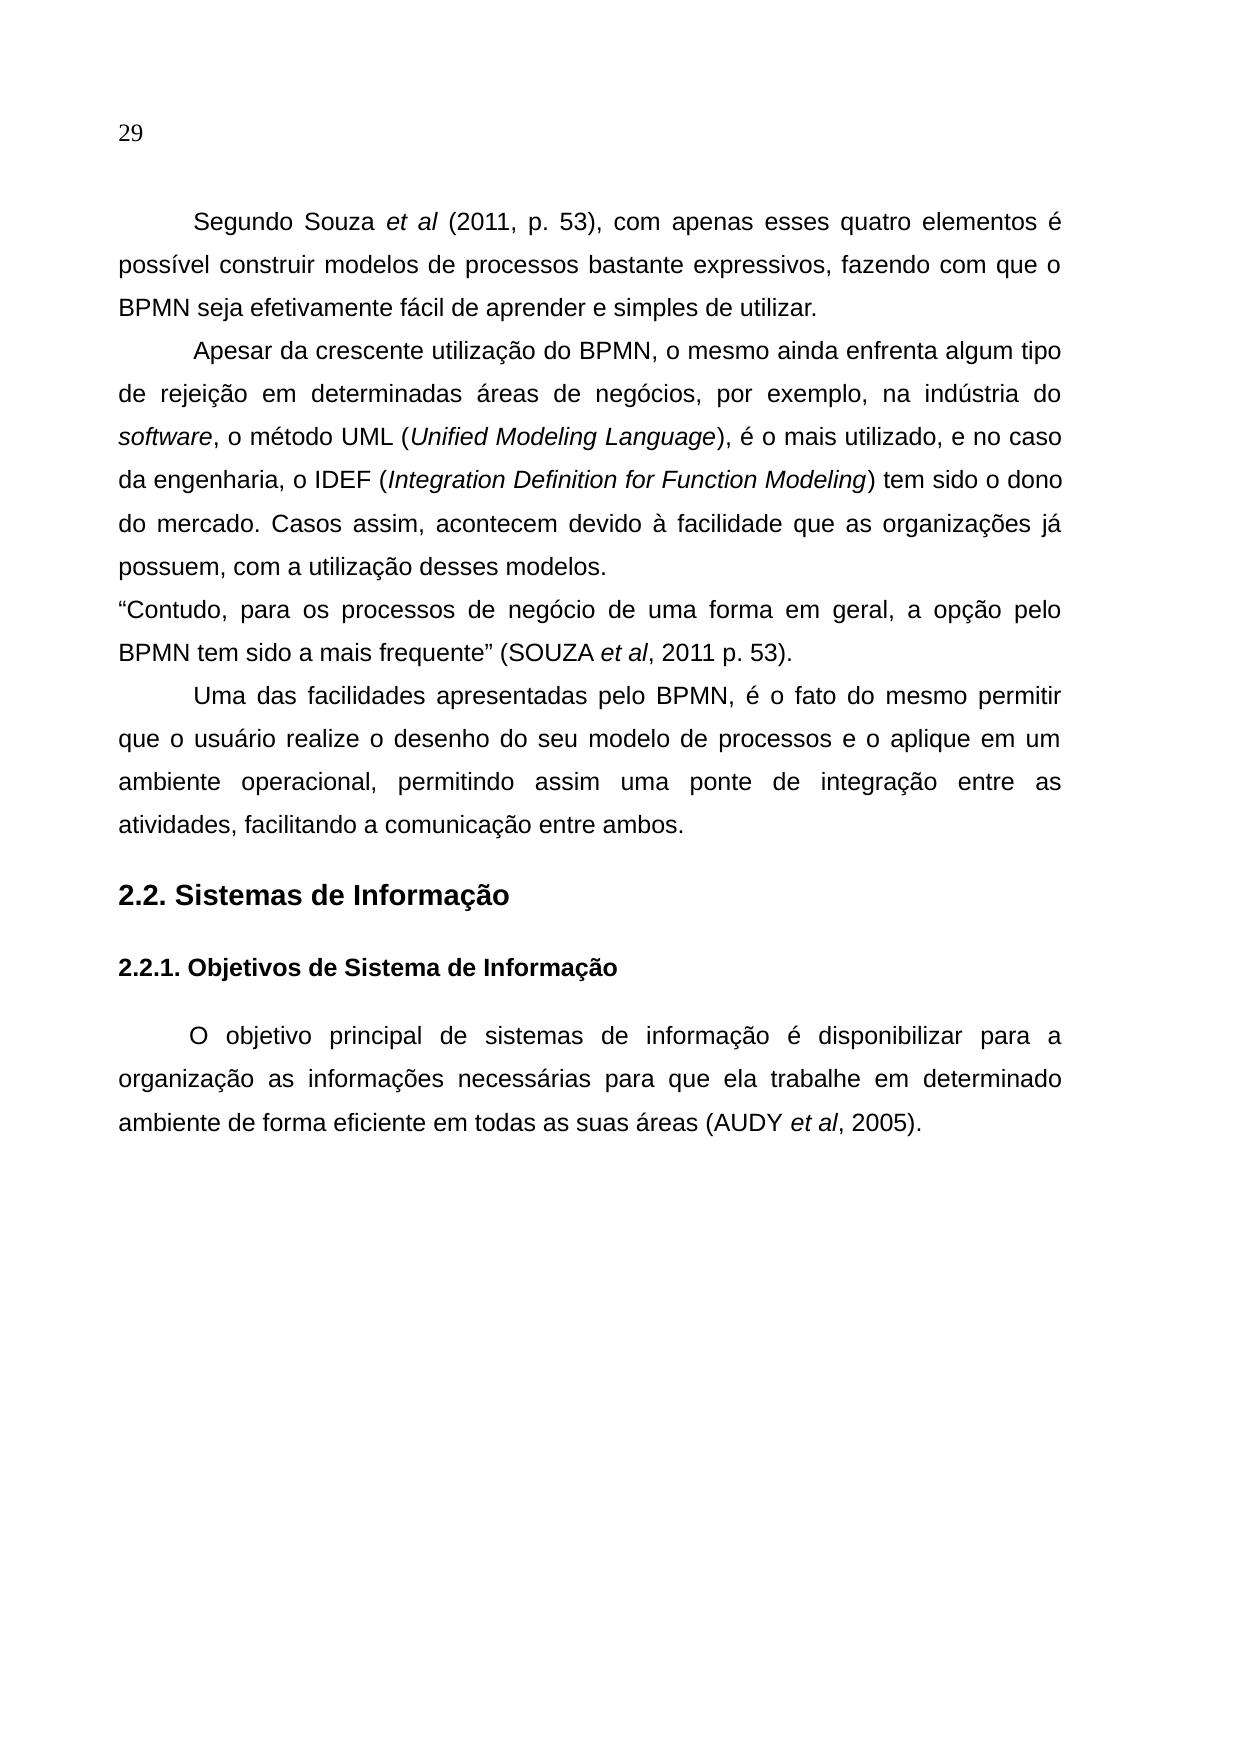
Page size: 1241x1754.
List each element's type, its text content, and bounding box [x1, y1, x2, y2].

text Segundo Souza et al (2011, p. 53), com apenas esses quatro elementos é possível construir modelos de processos bastante expressivos, fazendo com que o BPMN seja efetivamente fácil de aprender e simples de utilizar. [118, 207, 1063, 322]
text “Contudo, para os processos de negócio de uma forma em geral, a opção pelo BPMN tem sido a mais frequente” (SOUZA et al, 2011 p. 53). [118, 595, 1063, 667]
text Apesar da crescente utilização do BPMN, o mesmo ainda enfrenta algum tipo de rejeição em determinadas áreas de negócios, por exemplo, na indústria do software, o método UML (Unified Modeling Language), é o mais utilizado, e no caso da engenharia, o IDEF (Integration Definition for Function Modeling) tem sido o dono do mercado. Casos assim, acontecem devido à facilidade que as organizações já possuem, com a utilização desses modelos. [118, 336, 1063, 580]
subtitle 2.2.1. Objetivos de Sistema de Informação [118, 953, 1063, 982]
subtitle 2.2. Sistemas de Informação [118, 878, 1063, 912]
text Uma das facilidades apresentadas pelo BPMN, é o fato do mesmo permitir que o usuário realize o desenho do seu modelo de processos e o aplique em um ambiente operacional, permitindo assim uma ponte de integração entre as atividades, facilitando a comunicação entre ambos. [118, 681, 1063, 839]
text O objetivo principal de sistemas de informação é disponibilizar para a organização as informações necessárias para que ela trabalhe em determinado ambiente de forma eficiente em todas as suas áreas (AUDY et al, 2005). [118, 1021, 1063, 1136]
